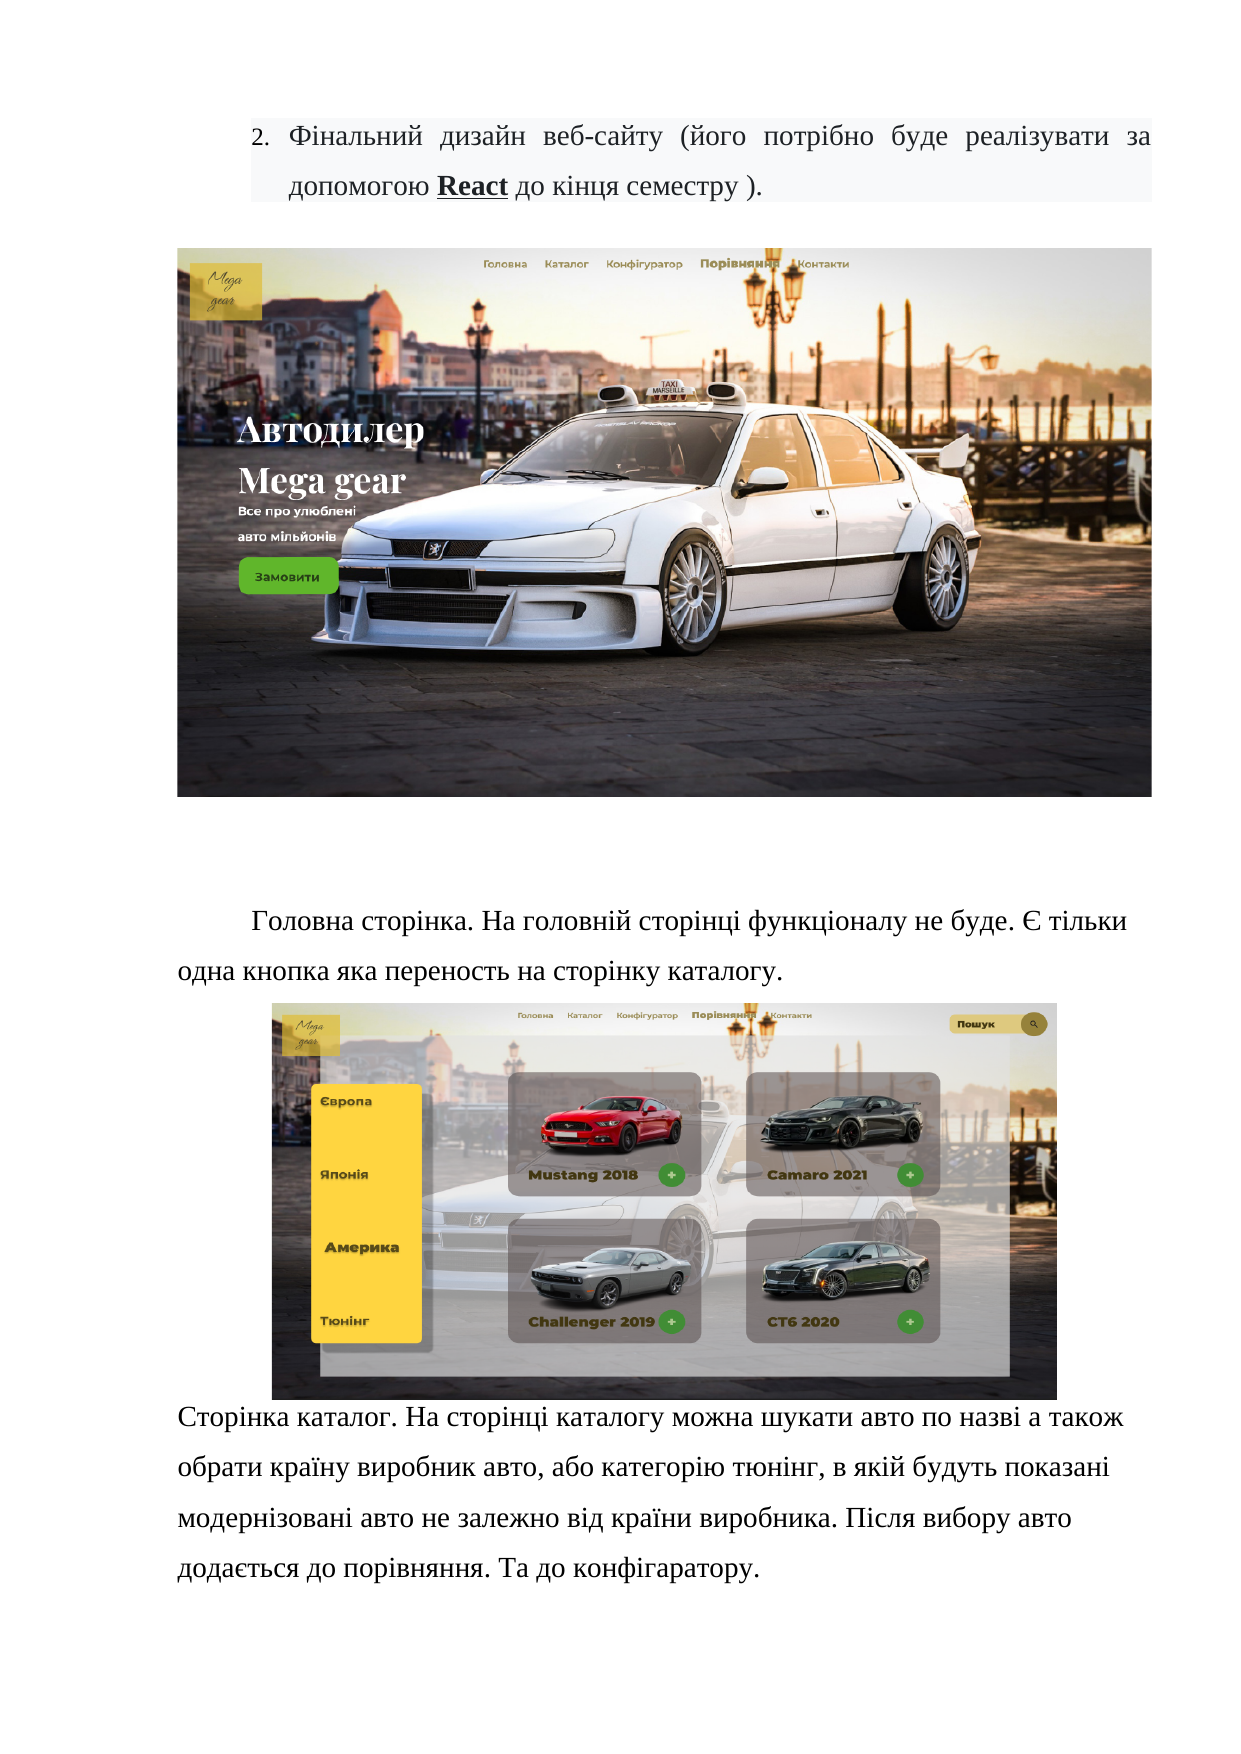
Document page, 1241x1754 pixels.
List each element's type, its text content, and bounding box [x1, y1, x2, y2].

text Сторінка каталог. На сторінці каталогу можна шукати авто по назві а також обрати країну виробник авто, або категорію тюнінг, в якій будуть показані модернізовані авто не залежно від країни виробника. Після вибору авто додається до порівняння. Та до конфігаратору. [177, 1003, 1152, 1584]
picture [177, 248, 1152, 797]
text Головна сторінка. На головній сторінці функціоналу не буде. Є тільки одна кнопка яка переность на сторінку каталогу. [177, 903, 1152, 987]
picture [271, 1003, 1057, 1400]
list Фінальний дизайн веб-сайту (його потрібно буде реалізувати за допомогою React до кінця семестру ). [251, 118, 1152, 202]
